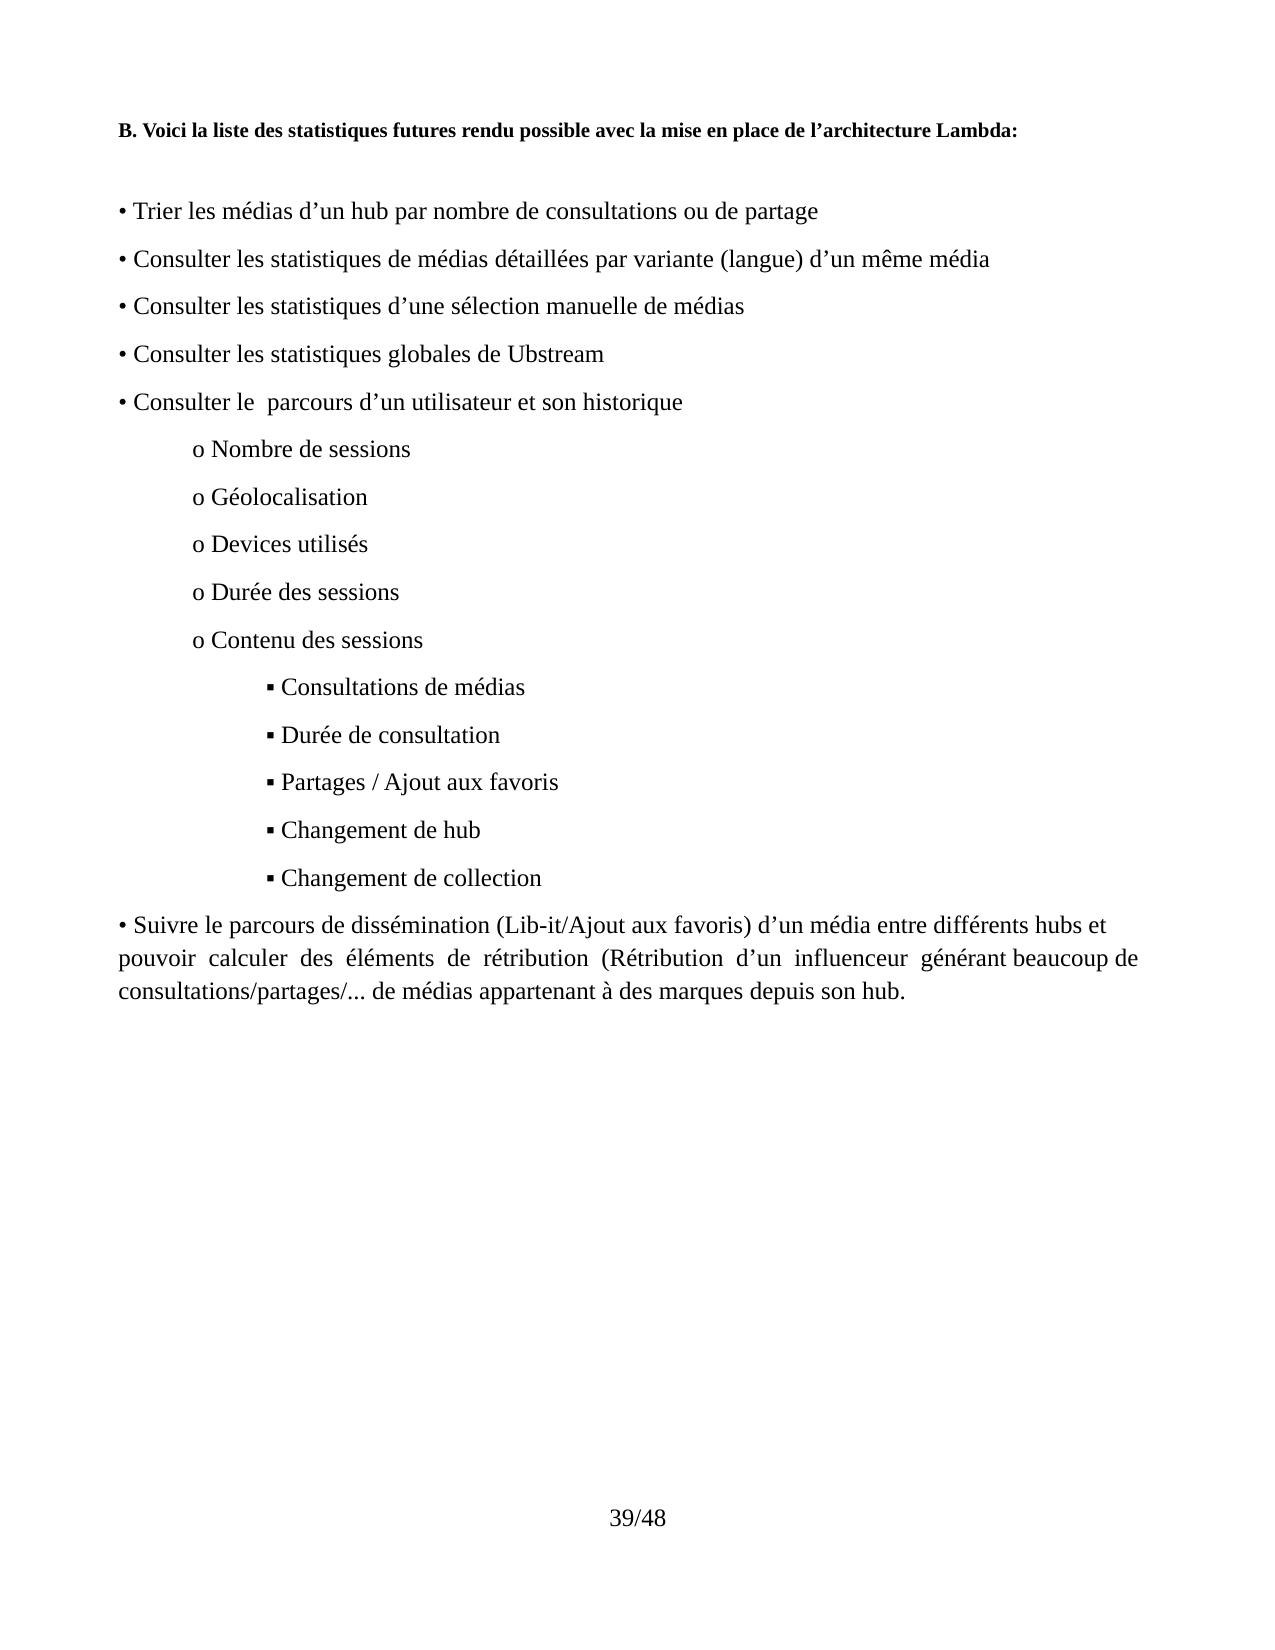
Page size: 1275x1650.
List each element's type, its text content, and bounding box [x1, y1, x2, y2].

text • Consulter les statistiques de médias détaillées par variante (langue) d’un même média [118, 244, 1157, 273]
text ▪ Changement de collection [118, 863, 1157, 891]
text ▪ Durée de consultation [118, 720, 1157, 749]
text • Suivre le parcours de dissémination (Lib-it/Ajout aux favoris) d’un média entre différents hubs et pouvoir calculer des éléments de rétribution (Rétribution d’un influenceur générant beaucoup de consultations/partages/... de médias appartenant à des marques depuis son hub. [118, 910, 1157, 1005]
text o Nombre de sessions [118, 434, 1157, 463]
text o Géolocalisation [118, 482, 1157, 511]
text • Consulter le parcours d’un utilisateur et son historique [118, 387, 1157, 415]
text o Devices utilisés [118, 529, 1157, 558]
text • Consulter les statistiques d’une sélection manuelle de médias [118, 291, 1157, 320]
text • Trier les médias d’un hub par nombre de consultations ou de partage [118, 196, 1157, 225]
text • Consulter les statistiques globales de Ubstream [118, 339, 1157, 368]
text ▪ Partages / Ajout aux favoris [118, 767, 1157, 796]
text o Contenu des sessions [118, 625, 1157, 653]
text ▪ Consultations de médias [118, 672, 1157, 701]
text o Durée des sessions [118, 577, 1157, 606]
text ▪ Changement de hub [118, 815, 1157, 844]
subtitle B. Voici la liste des statistiques futures rendu possible avec la mise en place de l’architecture Lambda: [118, 118, 1157, 142]
